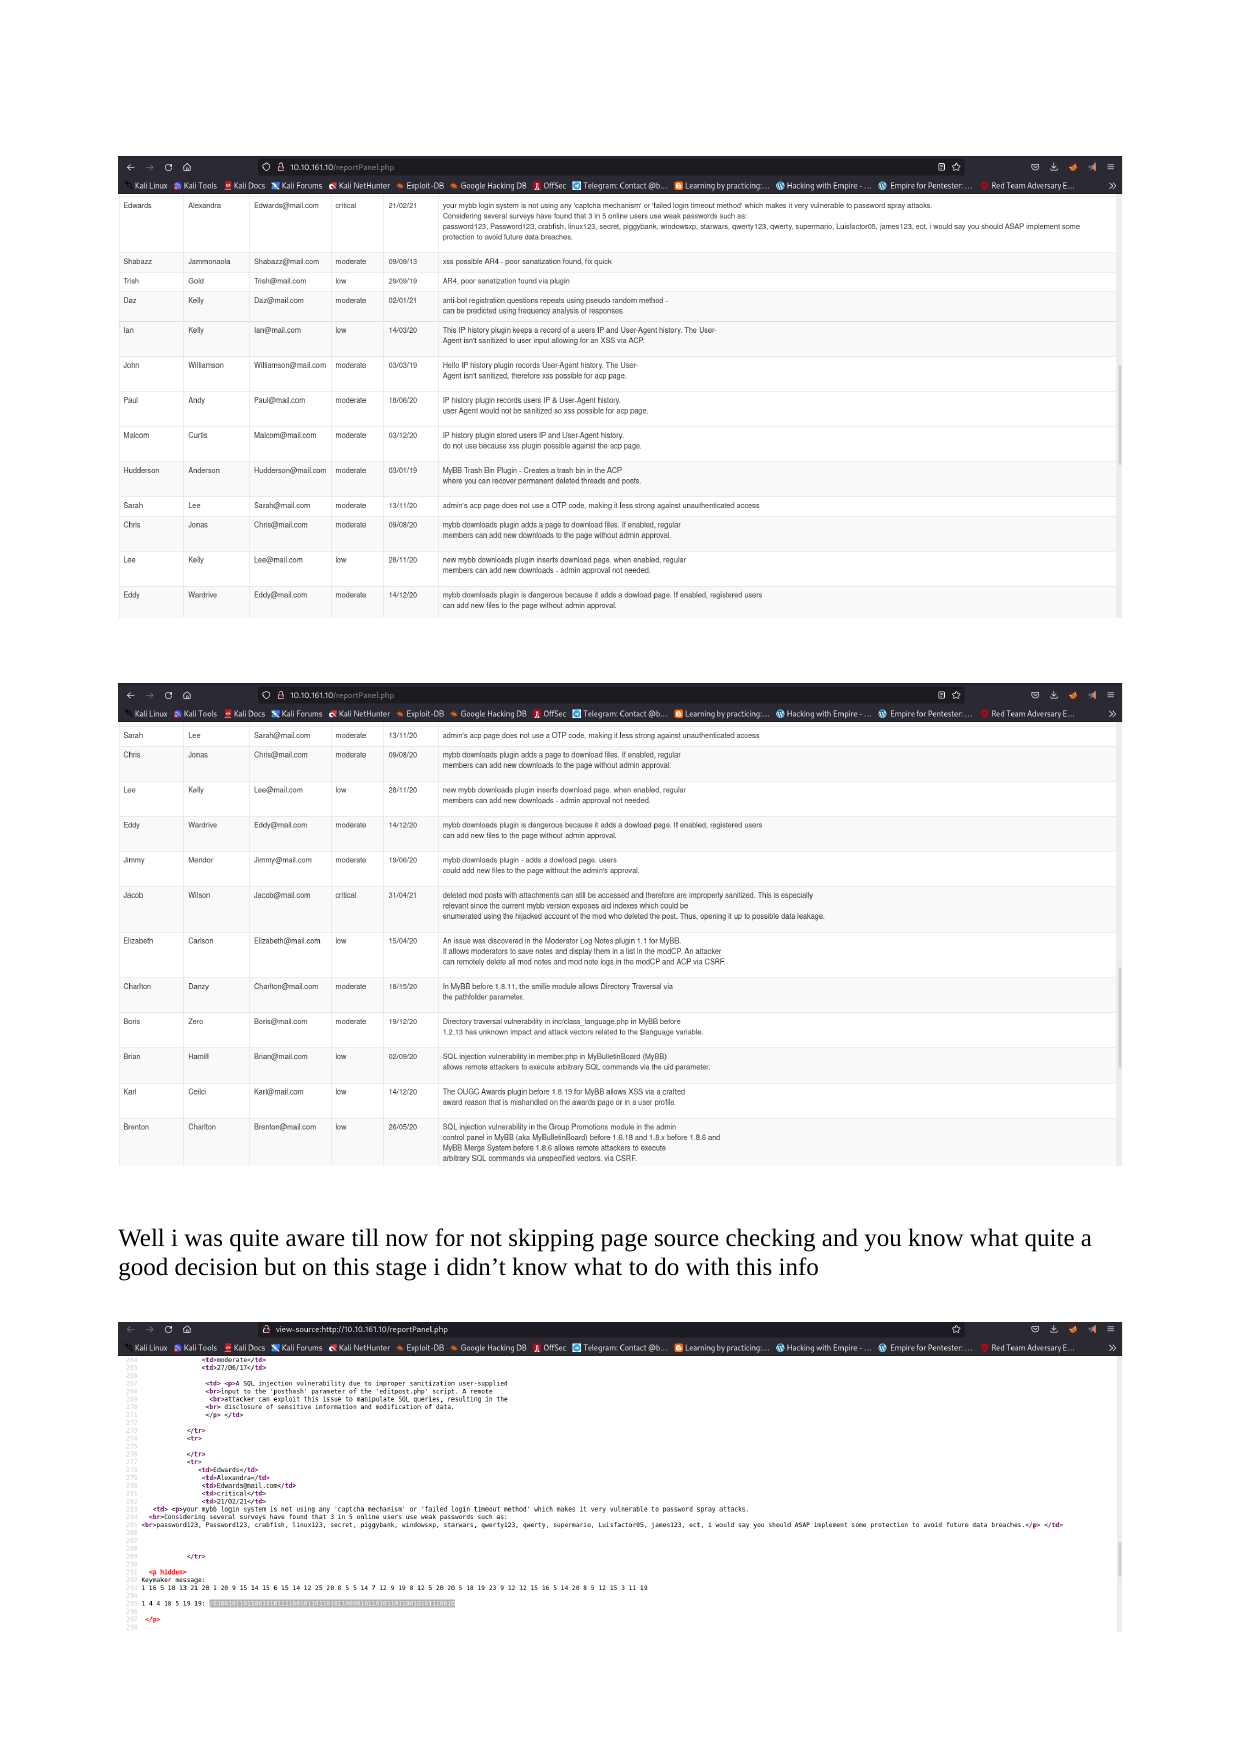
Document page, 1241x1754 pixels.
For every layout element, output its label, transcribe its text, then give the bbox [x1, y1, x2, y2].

text Well i was quite aware till now for not skipping page source checking and you know what quite a good decision but on this stage i didn’t know what to do with this info [118, 1223, 1122, 1281]
picture [118, 156, 1123, 618]
picture [118, 683, 1123, 1166]
picture [118, 1322, 1123, 1632]
